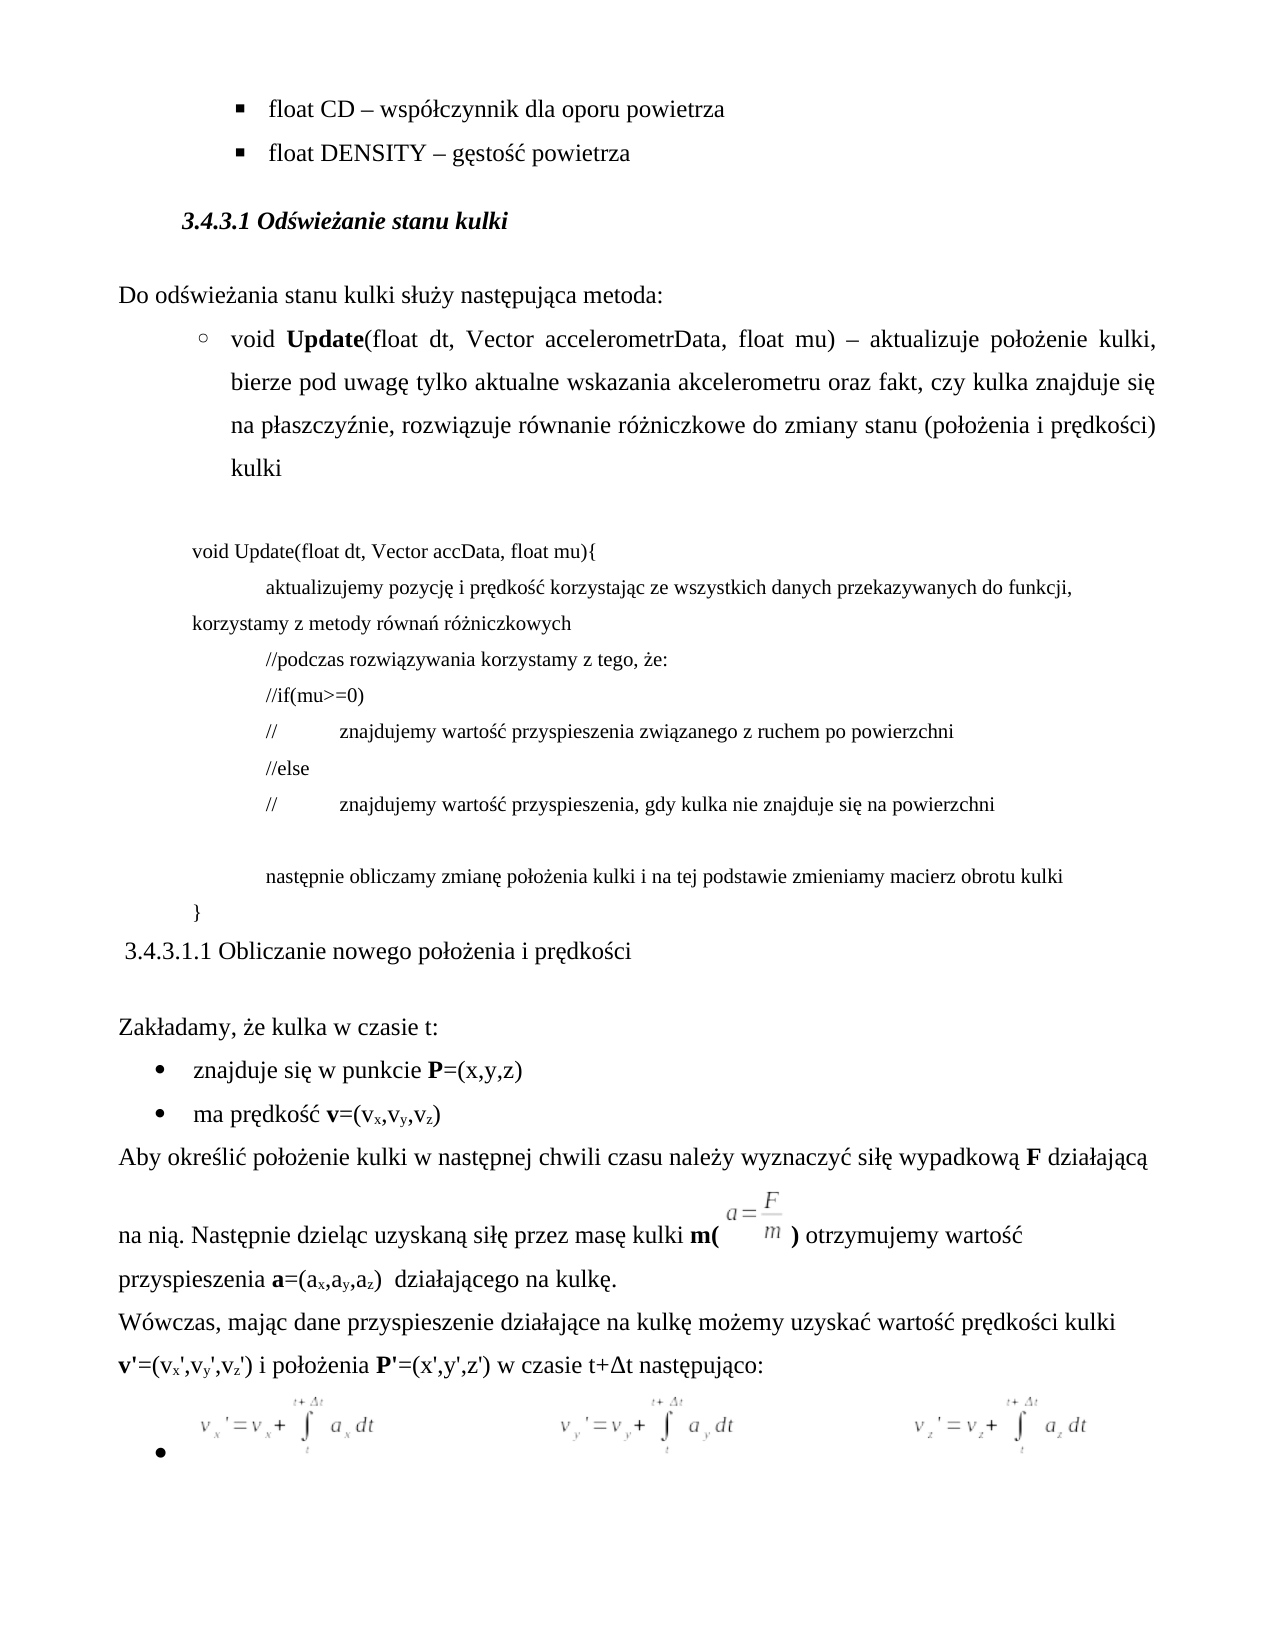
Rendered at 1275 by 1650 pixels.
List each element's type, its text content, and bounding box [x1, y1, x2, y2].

text void Update(float dt, Vector accData, float mu){ [118, 539, 1157, 563]
text } [118, 900, 1157, 924]
text Aby określić położenie kulki w następnej chwili czasu należy wyznaczyć siłę wypadkową F działającą na nią. Następnie dzieląc uzyskaną siłę przez masę kulki m() otrzymujemy wartość przyspieszenia a=(ax,ay,az) działającego na kulkę. [118, 1142, 1157, 1292]
text Zakładamy, że kulka w czasie t: [118, 1012, 1157, 1041]
list float DENSITY – gęstość powietrza [231, 138, 1157, 166]
subtitle Obliczanie nowego położenia i prędkości [118, 936, 1157, 964]
text //podczas rozwiązywania korzystamy z tego, że: [118, 647, 1157, 671]
text //else [118, 756, 1157, 779]
text //if(mu>=0) // znajdujemy wartość przyspieszenia związanego z ruchem po powierzchni [118, 683, 1157, 743]
text następnie obliczamy zmianę położenia kulki i na tej podstawie zmieniamy macierz obrotu kulki [118, 864, 1157, 888]
list float CD – współczynnik dla oporu powietrza [231, 94, 1157, 123]
text Wówczas, mając dane przyspieszenie działające na kulkę możemy uzyskać wartość prędkości kulki v'=(vx',vy',vz') i położenia P'=(x',y',z') w czasie t+Δt następująco: [118, 1307, 1157, 1379]
list znajduje się w punkcie P=(x,y,z) [156, 1056, 1157, 1084]
text // znajdujemy wartość przyspieszenia, gdy kulka nie znajduje się na powierzchni [118, 792, 1157, 816]
subtitle Odświeżanie stanu kulki [176, 206, 1157, 234]
list ma prędkość v=(vx,vy,vz) [156, 1099, 1157, 1127]
list void Update(float dt, Vector accelerometrData, float mu) – aktualizuje położenie kulki, bierze pod uwagę tylko aktualne wskazania akcelerometru oraz fakt, czy kulka znajduje się na płaszczyźnie, rozwiązuje równanie różniczkowe do zmiany stanu (położenia i prędkości) kulki [193, 324, 1157, 482]
text aktualizujemy pozycję i prędkość korzystając ze wszystkich danych przekazywanych do funkcji, korzystamy z metody równań różniczkowych [118, 575, 1157, 635]
text Do odświeżania stanu kulki służy następująca metoda: [118, 281, 1157, 309]
